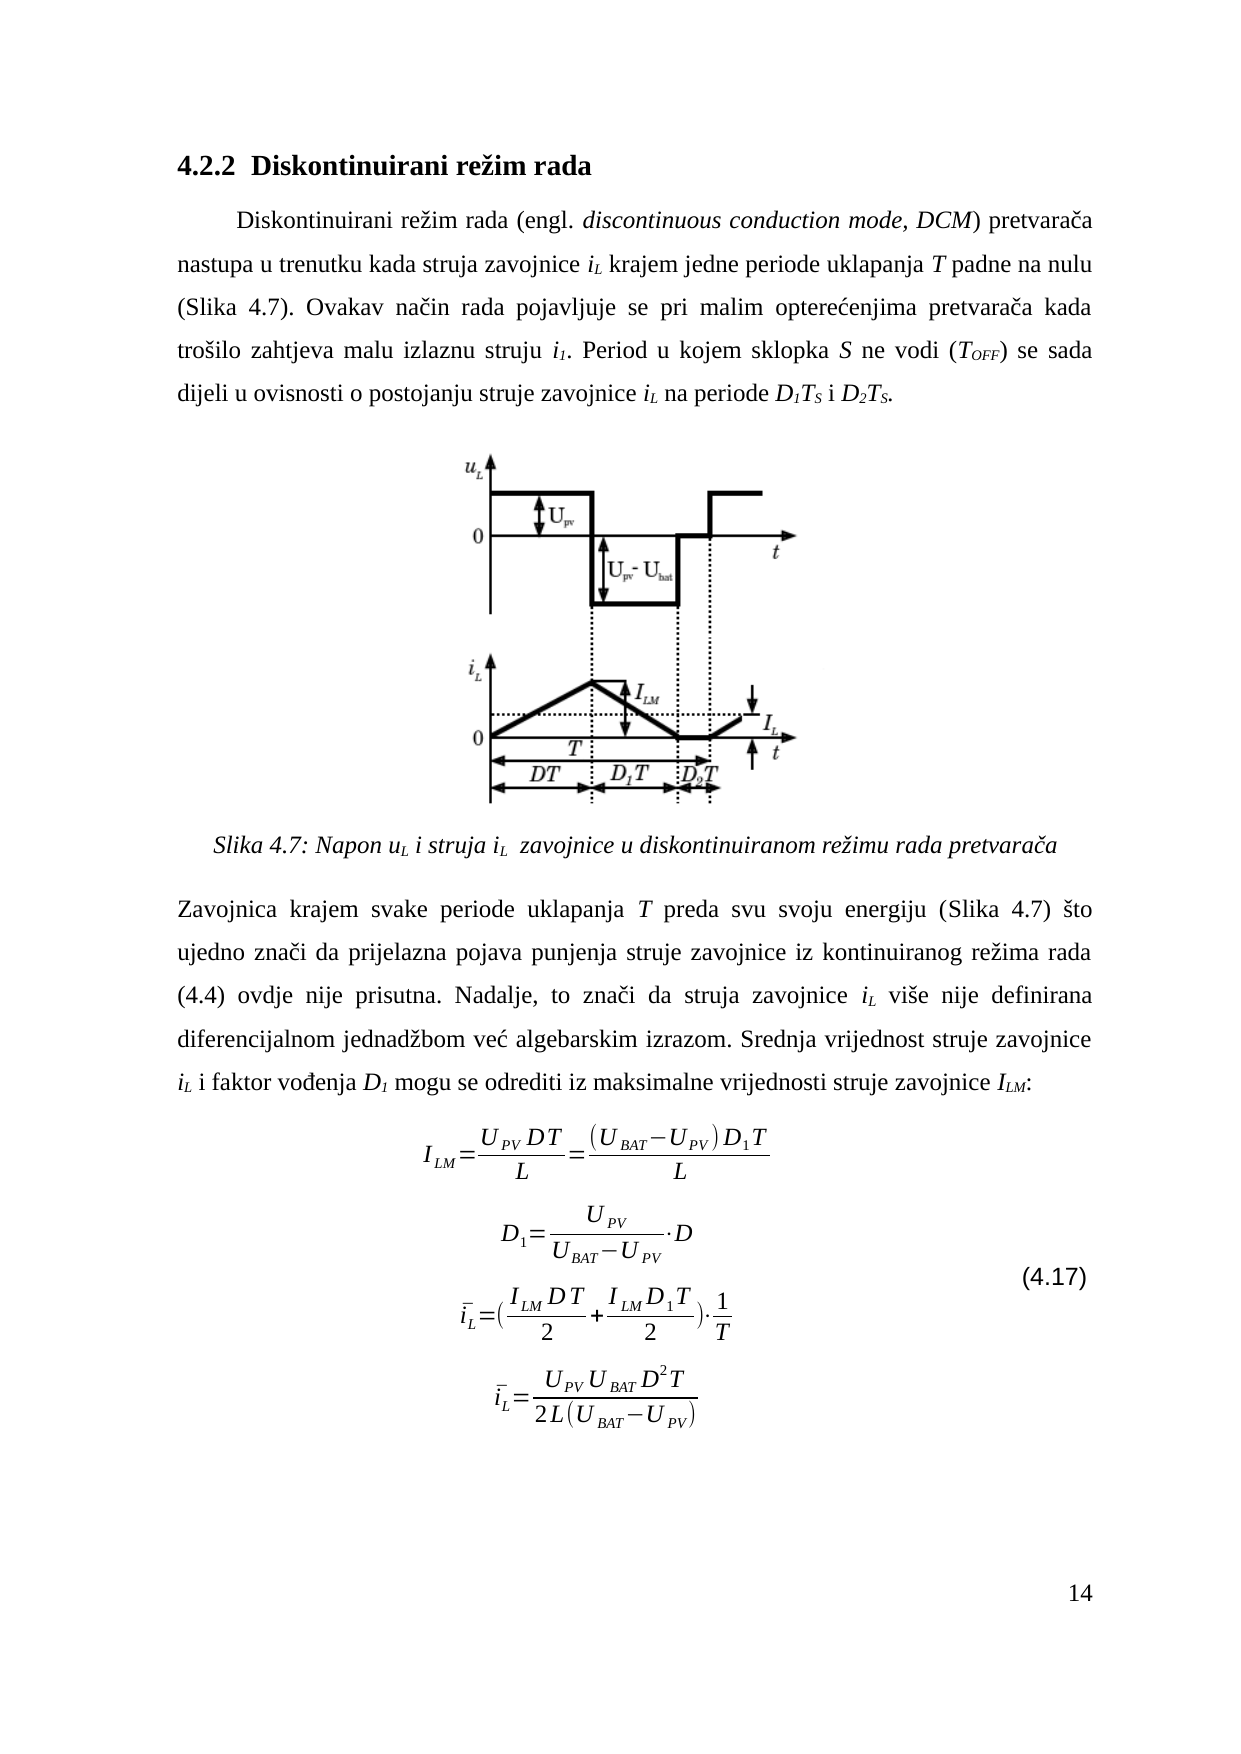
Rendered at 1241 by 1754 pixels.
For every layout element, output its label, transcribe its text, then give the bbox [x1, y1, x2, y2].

text [177, 439, 1093, 831]
table_header [177, 1116, 1015, 1195]
picture [320, 451, 950, 806]
subtitle Diskontinuirani režim rada [177, 148, 1093, 181]
text Diskontinuirani režim rada (engl. discontinuous conduction mode, DCM) pretvarača nastupa u trenutku kada struja zavojnice iL krajem jedne periode uklapanja T padne na nulu (Slika 4.7). Ovakav način rada pojavljuje se pri malim opterećenjima pretvarača kada trošilo zahtjeva malu izlaznu struju i1. Period u kojem sklopka S ne vodi (TOFF) se sada dijeli u ovisnosti o postojanju struje zavojnice iL na periode D1TS i D2TS. [177, 206, 1093, 407]
table_cell [177, 1356, 1015, 1442]
table_cell [177, 1277, 1015, 1356]
text Zavojnica krajem svake periode uklapanja T preda svu svoju energiju (Slika 4.7) što ujedno znači da prijelazna pojava punjenja struje zavojnice iz kontinuiranog režima rada (4.4) ovdje nije prisutna. Nadalje, to znači da struja zavojnice iL više nije definirana diferencijalnom jednadžbom već algebarskim izrazom. Srednja vrijednost struje zavojnice iL i faktor vođenja D1 mogu se odrediti iz maksimalne vrijednosti struje zavojnice ILM: [177, 859, 1093, 1096]
table_header (4.17) [1015, 1116, 1093, 1442]
table_cell [177, 1195, 1015, 1277]
text Slika 4.7: Napon uL i struja iL zavojnice u diskontinuiranom režimu rada pretvarača [177, 831, 1093, 859]
